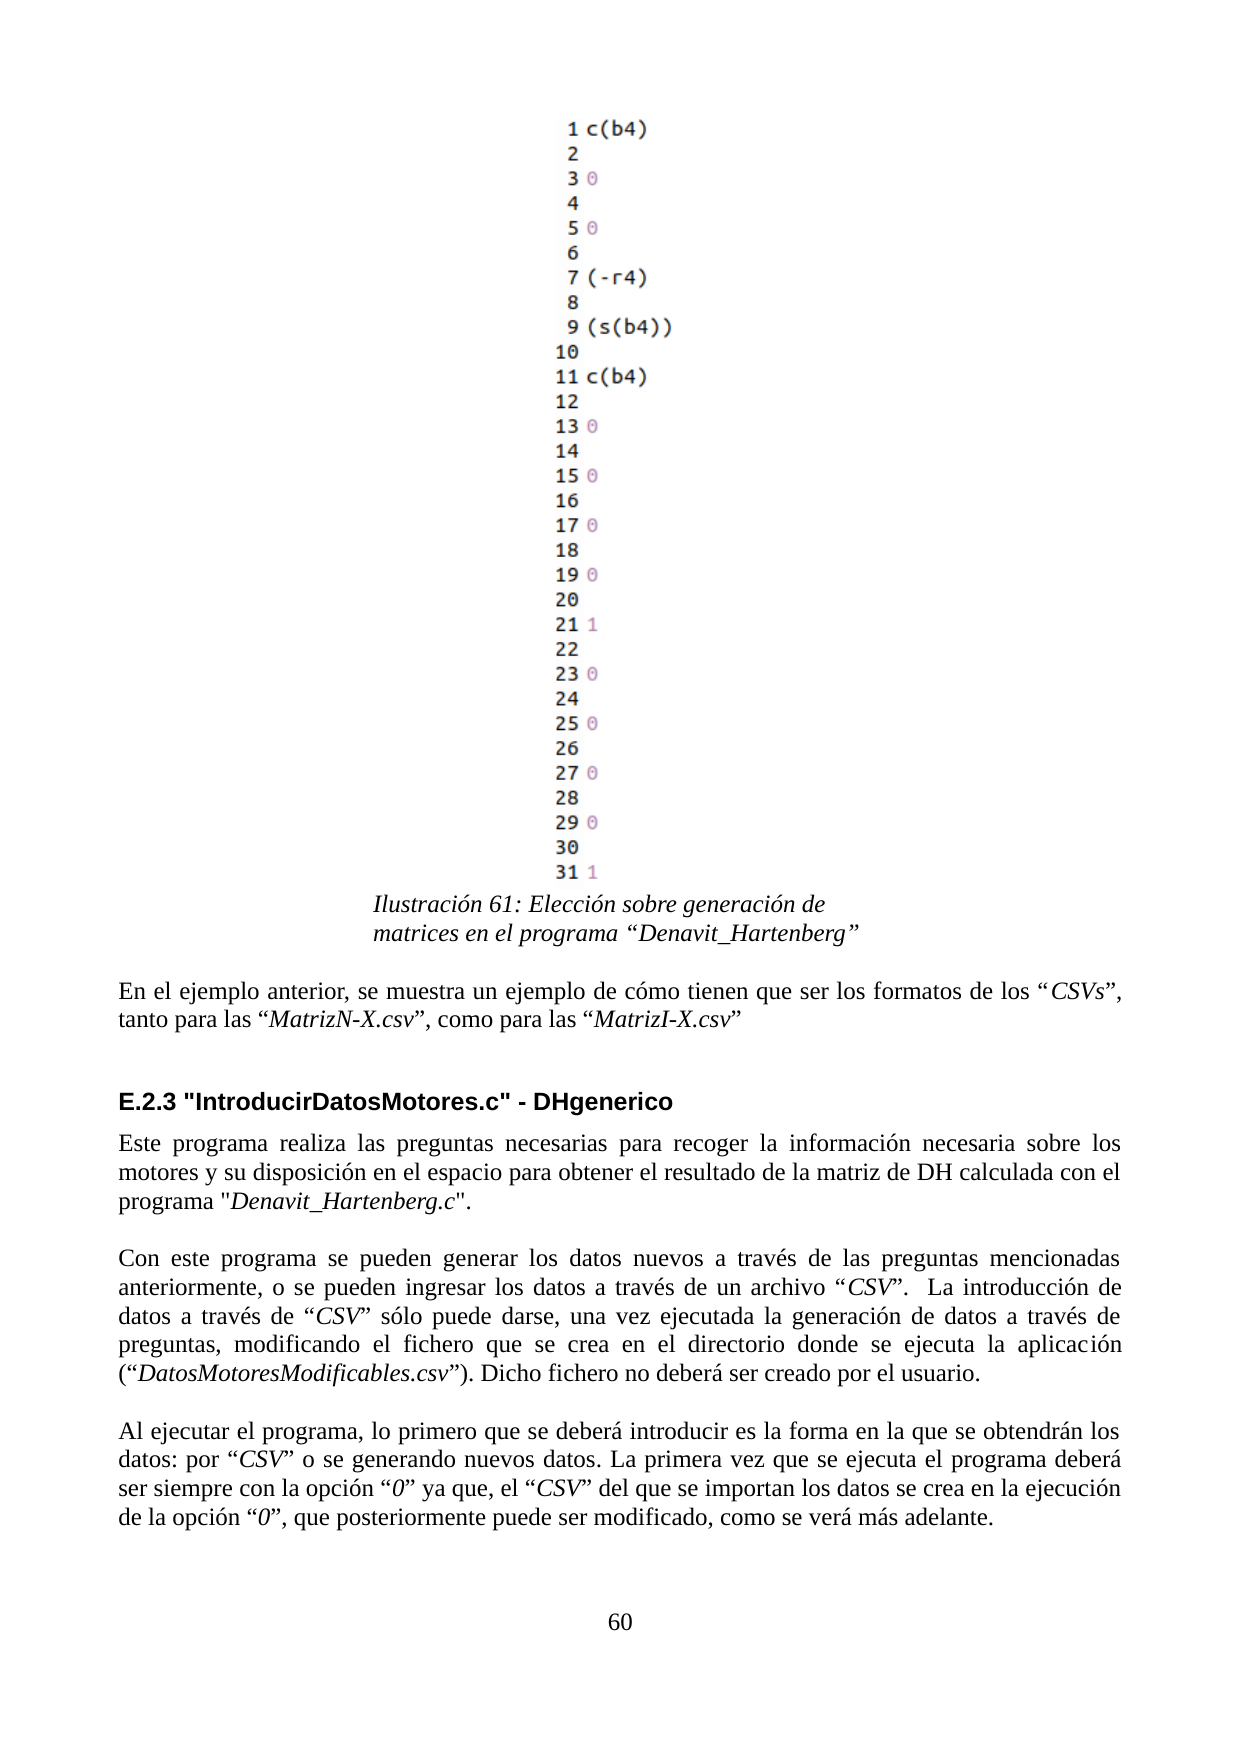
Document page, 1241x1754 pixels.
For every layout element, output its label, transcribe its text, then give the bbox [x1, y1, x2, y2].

text Con este programa se pueden generar los datos nuevos a través de las preguntas mencionadas anteriormente, o se pueden ingresar los datos a través de un archivo “CSV”. La introducción de datos a través de “CSV” sólo puede darse, una vez ejecutada la generación de datos a través de preguntas, modificando el fichero que se crea en el directorio donde se ejecuta la aplicación (“DatosMotoresModificables.csv”). Dicho fichero no deberá ser creado por el usuario. [118, 1243, 1122, 1387]
text Este programa realiza las preguntas necesarias para recoger la información necesaria sobre los motores y su disposición en el espacio para obtener el resultado de la matriz de DH calculada con el programa "Denavit_Hartenberg.c". [118, 1128, 1122, 1214]
subtitle E.2.3 "IntroducirDatosMotores.c" - DHgenerico [118, 1087, 1122, 1116]
text Ilustración 61: Elección sobre generación de matrices en el programa “Denavit_Hartenberg” [373, 131, 867, 947]
text Al ejecutar el programa, lo primero que se deberá introducir es la forma en la que se obtendrán los datos: por “CSV” o se generando nuevos datos. La primera vez que se ejecuta el programa deberá ser siempre con la opción “0” ya que, el “CSV” del que se importan los datos se crea en la ejecución de la opción “0”, que posteriormente puede ser modificado, como se verá más adelante. [118, 1416, 1122, 1531]
text En el ejemplo anterior, se muestra un ejemplo de cómo tienen que ser los formatos de los “CSVs”, tanto para las “MatrizN-X.csv”, como para las “MatrizI-X.csv” [118, 976, 1122, 1033]
